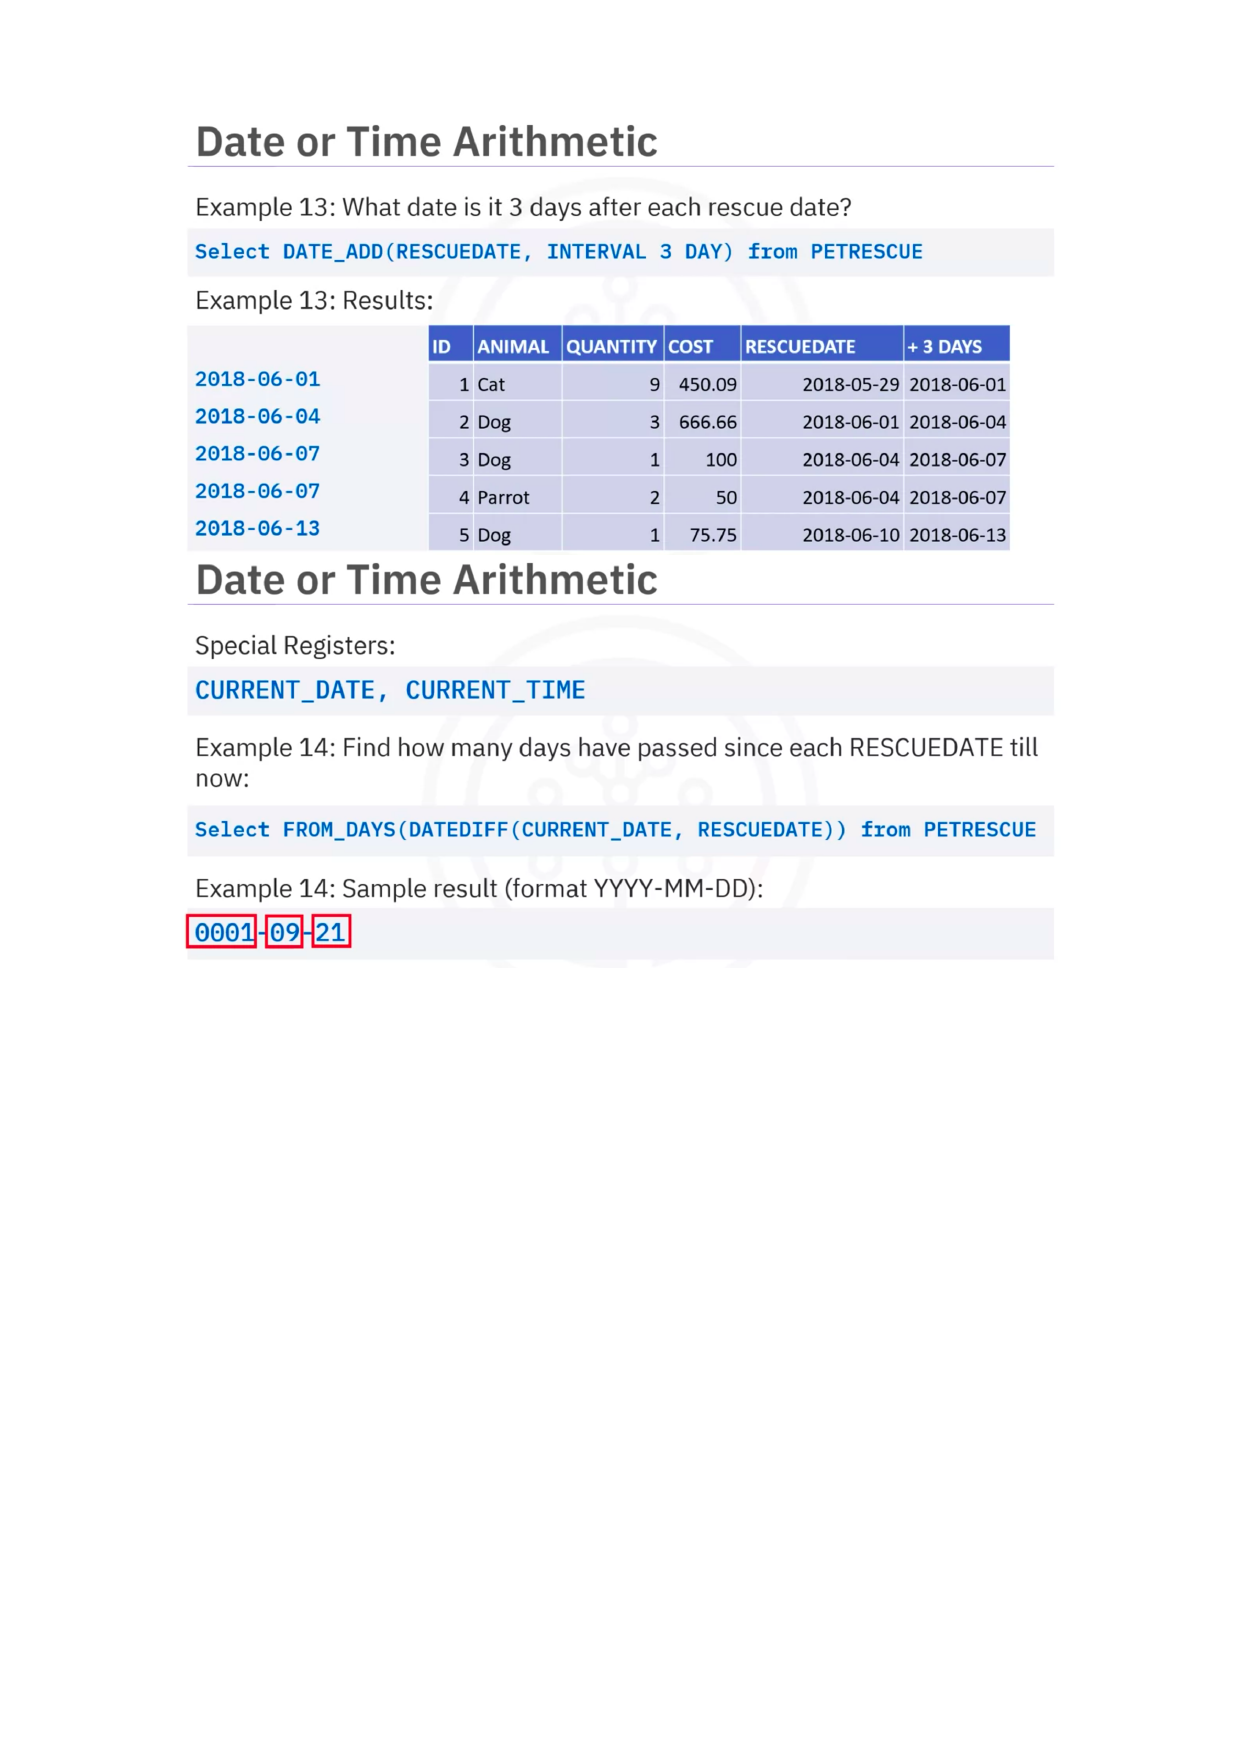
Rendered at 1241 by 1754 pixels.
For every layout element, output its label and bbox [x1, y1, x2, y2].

picture [118, 118, 1123, 968]
